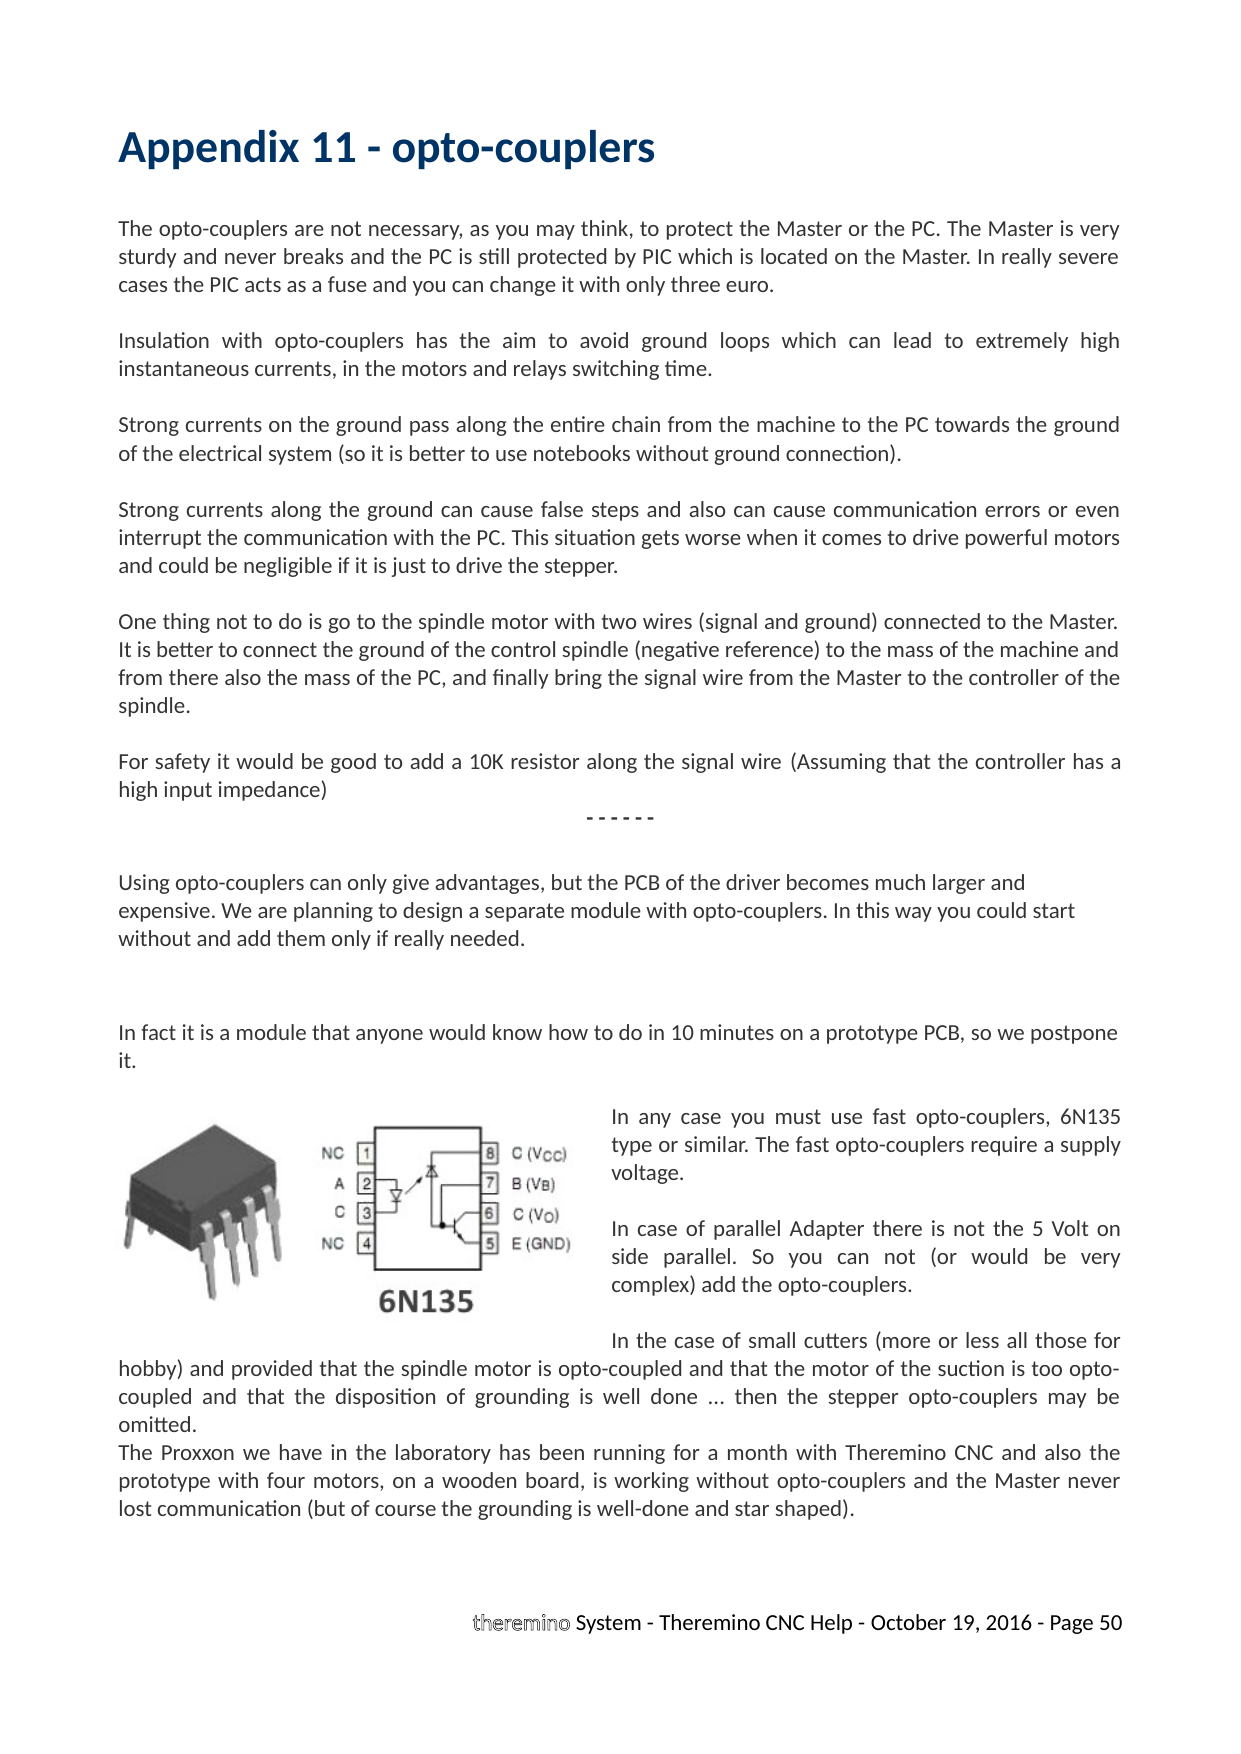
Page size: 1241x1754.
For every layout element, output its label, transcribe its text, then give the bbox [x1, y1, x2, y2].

text Strong currents on the ground pass along the entire chain from the machine to the PC towards the ground of the electrical system (so it is better to use notebooks without ground connection). [118, 411, 1122, 467]
subtitle Appendix 11 - opto-couplers [118, 118, 1122, 174]
text The Proxxon we have in the laboratory has been running for a month with Theremino CNC and also the prototype with four motors, on a wooden board, is working without opto-couplers and the Master never lost communication (but of course the grounding is well-done and star shaped). [118, 1438, 1122, 1522]
text For safety it would be good to add a 10K resistor along the signal wire (Assuming that the controller has a high input impedance) [118, 747, 1122, 803]
text In fact it is a module that anyone would know how to do in 10 minutes on a prototype PCB, so we postpone it. [118, 1018, 1122, 1074]
text Strong currents along the ground can cause false steps and also can cause communication errors or even interrupt the communication with the PC. This situation gets worse when it comes to drive powerful motors and could be negligible if it is just to drive the stepper. [118, 495, 1122, 579]
picture [94, 1095, 582, 1333]
text In case of parallel Adapter there is not the 5 Volt on side parallel. So you can not (or would be very complex) add the opto-couplers. [582, 1214, 1122, 1298]
text Insulation with opto-couplers has the aim to avoid ground loops which can lead to extremely high instantaneous currents, in the motors and relays switching time. [118, 327, 1122, 383]
text - - - - - - [118, 803, 1122, 831]
text In any case you must use fast opto-couplers, 6N135 type or similar. The fast opto-couplers require a supply voltage. [582, 1102, 1122, 1186]
text Using opto-couplers can only give advantages, but the PCB of the driver becomes much larger and expensive. We are planning to design a separate module with opto-couplers. In this way you could start without and add them only if really needed. [118, 868, 1122, 952]
text The opto-couplers are not necessary, as you may think, to protect the Master or the PC. The Master is very sturdy and never breaks and the PC is still protected by PIC which is located on the Master. In really severe cases the PIC acts as a fuse and you can change it with only three euro. [118, 214, 1122, 298]
text One thing not to do is go to the spindle motor with two wires (signal and ground) connected to the Master. It is better to connect the ground of the control spindle (negative reference) to the mass of the machine and from there also the mass of the PC, and finally bring the signal wire from the Master to the controller of the spindle. [118, 607, 1122, 719]
text In the case of small cutters (more or less all those for hobby) and provided that the spindle motor is opto-coupled and that the motor of the suction is too opto-coupled and that the disposition of grounding is well done ... then the stepper opto-couplers may be omitted. [118, 1326, 1122, 1438]
